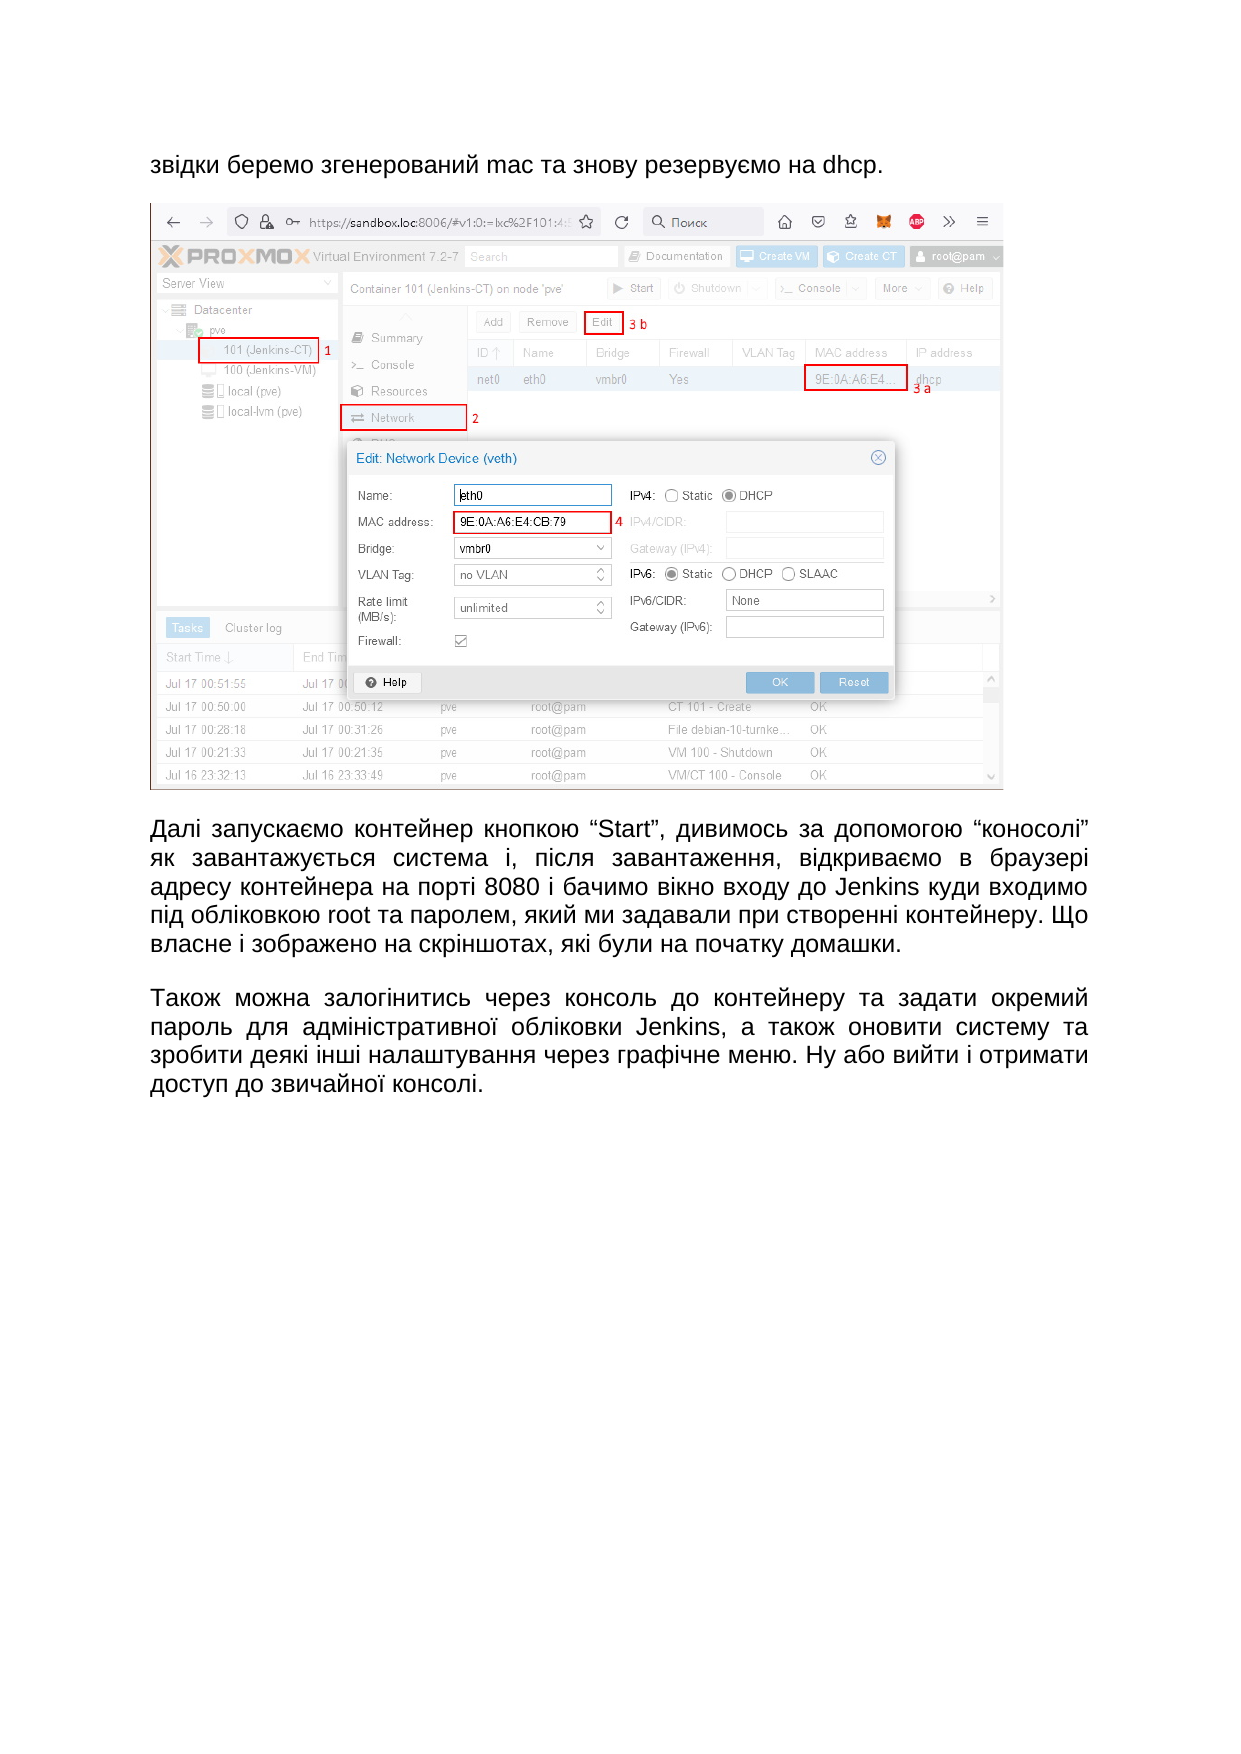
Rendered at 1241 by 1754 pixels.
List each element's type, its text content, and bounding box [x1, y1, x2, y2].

picture [150, 203, 1004, 790]
text Далі запускаємо контейнер кнопкою “Start”, дивимось за допомогою “коносолі” як завантажується система і, після завантаження, відкриваємо в браузері адресу контейнера на порті 8080 і бачимо вікно входу до Jenkins куди входимо під обліковкою root та паролем, який ми задавали при створенні контейнеру. Що власне і зображено на скріншотах, які були на початку домашки. [150, 814, 1090, 958]
text звідки беремо згенерований mac та знову резервуємо на dhcp. [150, 150, 1090, 179]
text Також можна залогінитись через консоль до контейнеру та задати окремий пароль для адміністративної обліковки Jenkins, а також оновити систему та зробити деякі інші налаштування через графічне меню. Ну або вийти і отримати доступ до звичайної консолі. [150, 983, 1090, 1098]
